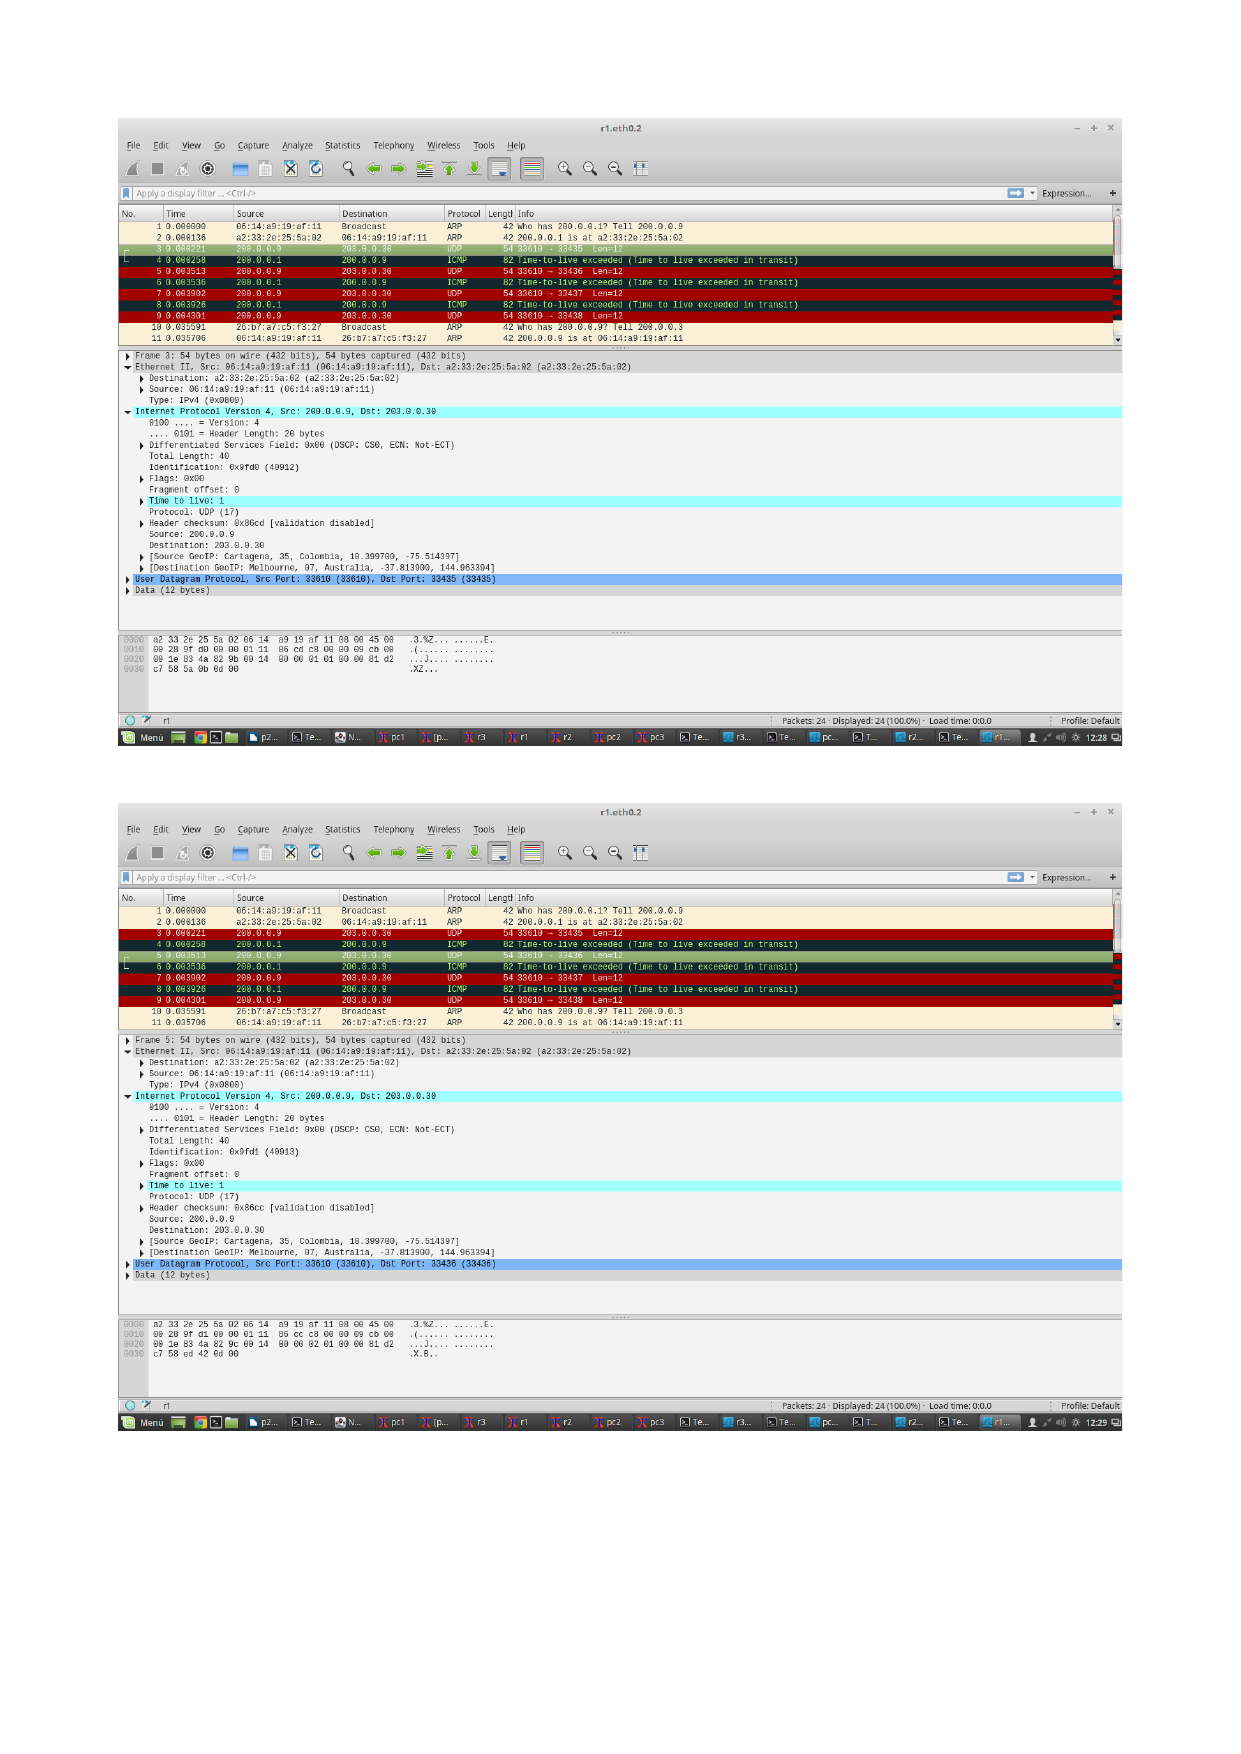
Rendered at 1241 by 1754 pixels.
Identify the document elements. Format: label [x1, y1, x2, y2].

picture [118, 118, 1123, 746]
picture [118, 803, 1123, 1431]
